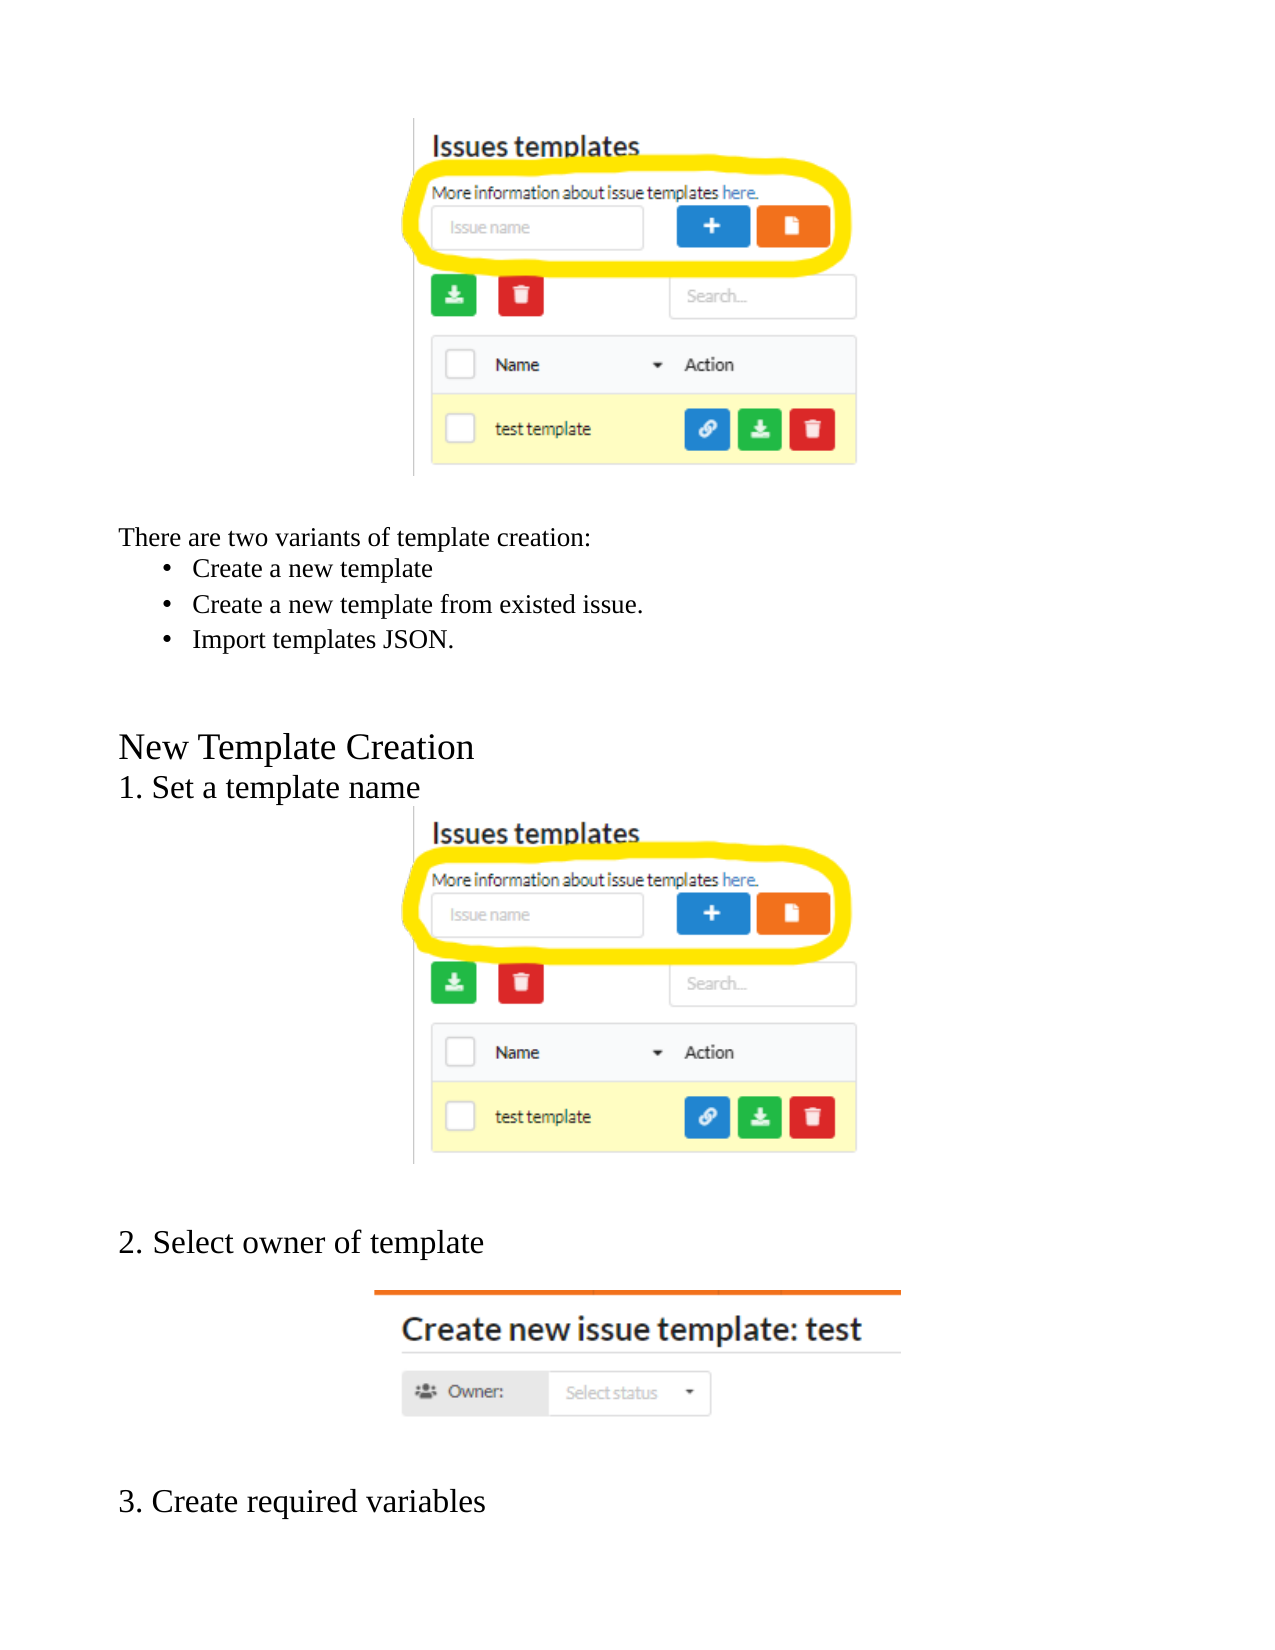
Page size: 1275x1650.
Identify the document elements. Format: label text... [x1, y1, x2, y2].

picture [400, 806, 876, 1164]
list Import templates JSON. [162, 624, 1157, 655]
picture [374, 1290, 901, 1442]
text 2. Select owner of template [118, 1223, 1157, 1261]
picture [400, 118, 876, 476]
text 1. Set a template name [118, 768, 1157, 806]
list Create a new template [162, 552, 1157, 583]
text There are two variants of template creation: [118, 118, 1157, 552]
text 3. Create required variables [118, 1290, 1157, 1520]
list Create a new template from existed issue. [162, 588, 1157, 619]
text New Template Creation [118, 724, 1157, 768]
